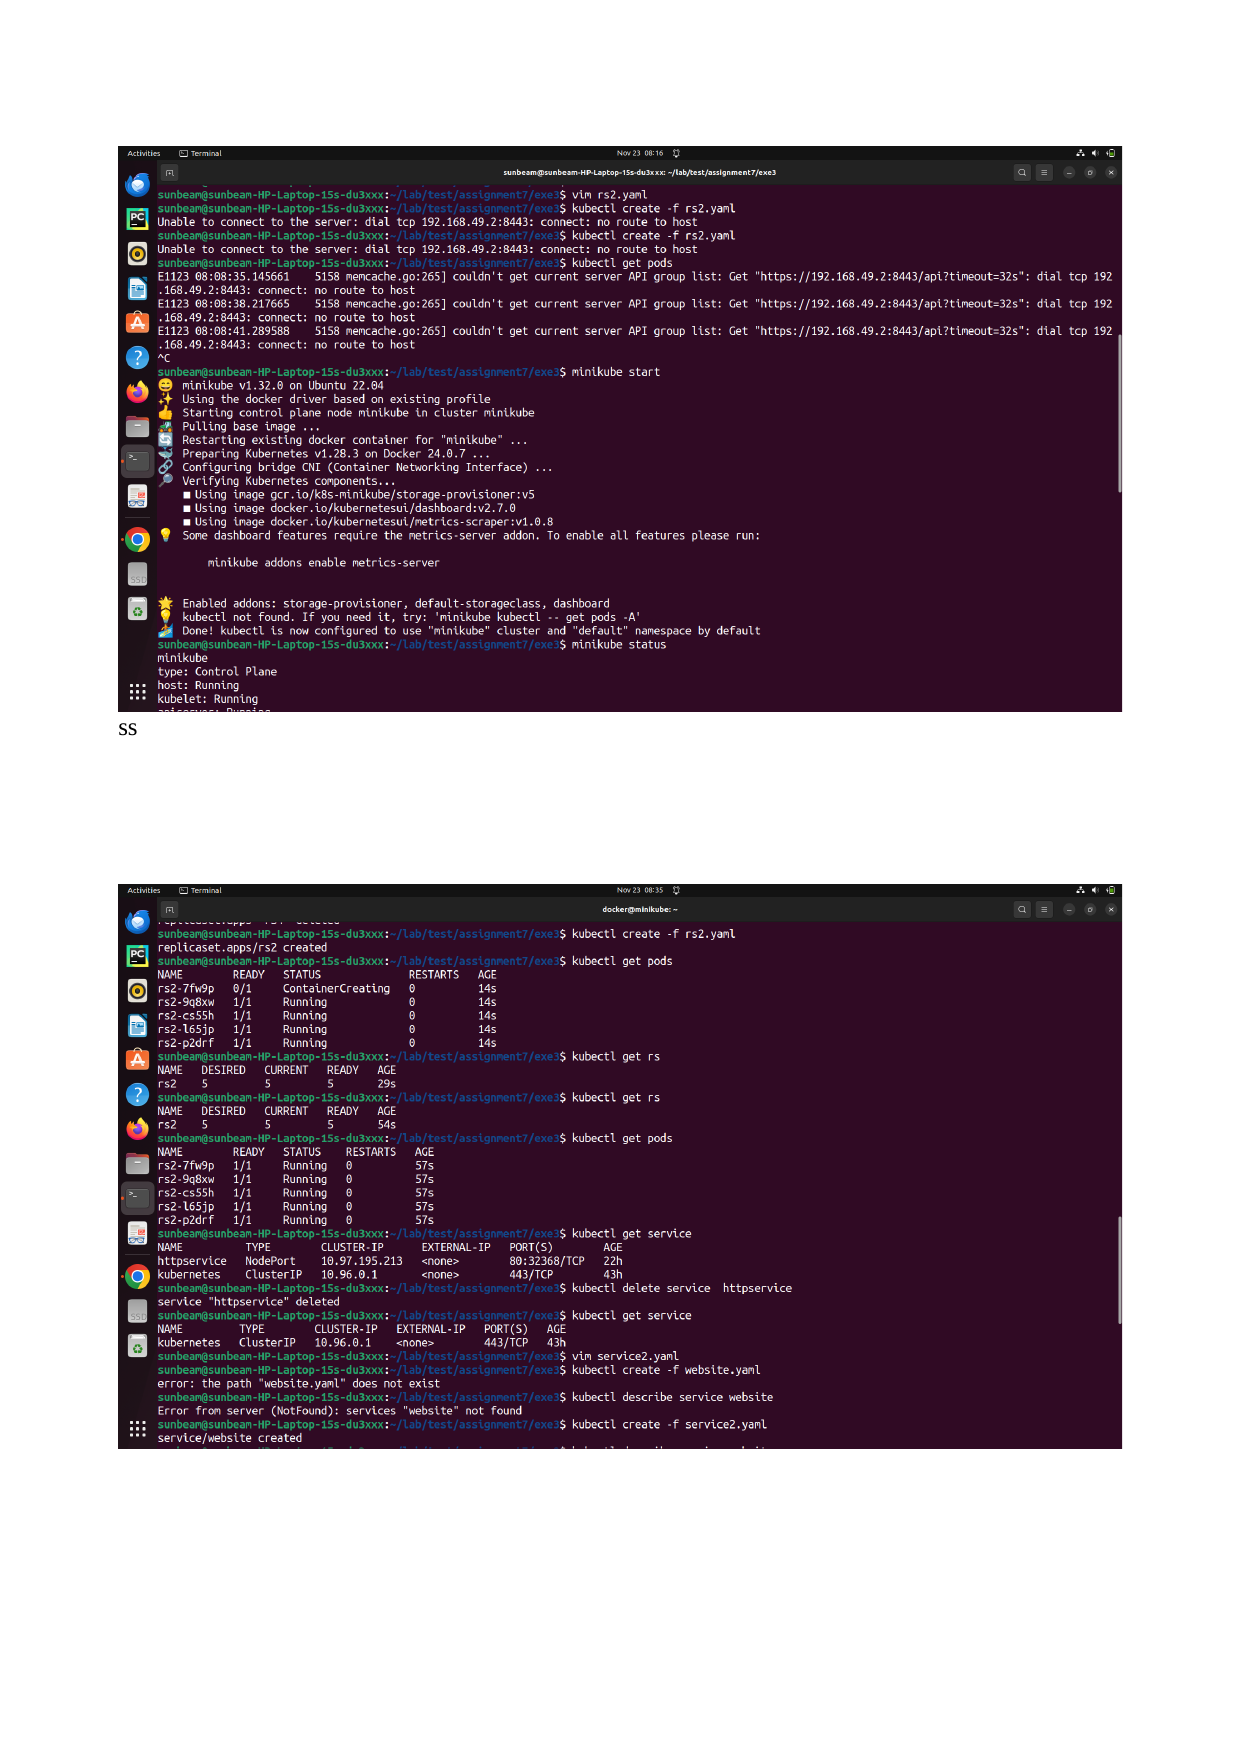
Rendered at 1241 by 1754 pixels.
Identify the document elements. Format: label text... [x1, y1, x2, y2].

picture [118, 884, 1123, 1449]
picture [118, 146, 1123, 712]
text ss [118, 712, 1122, 740]
